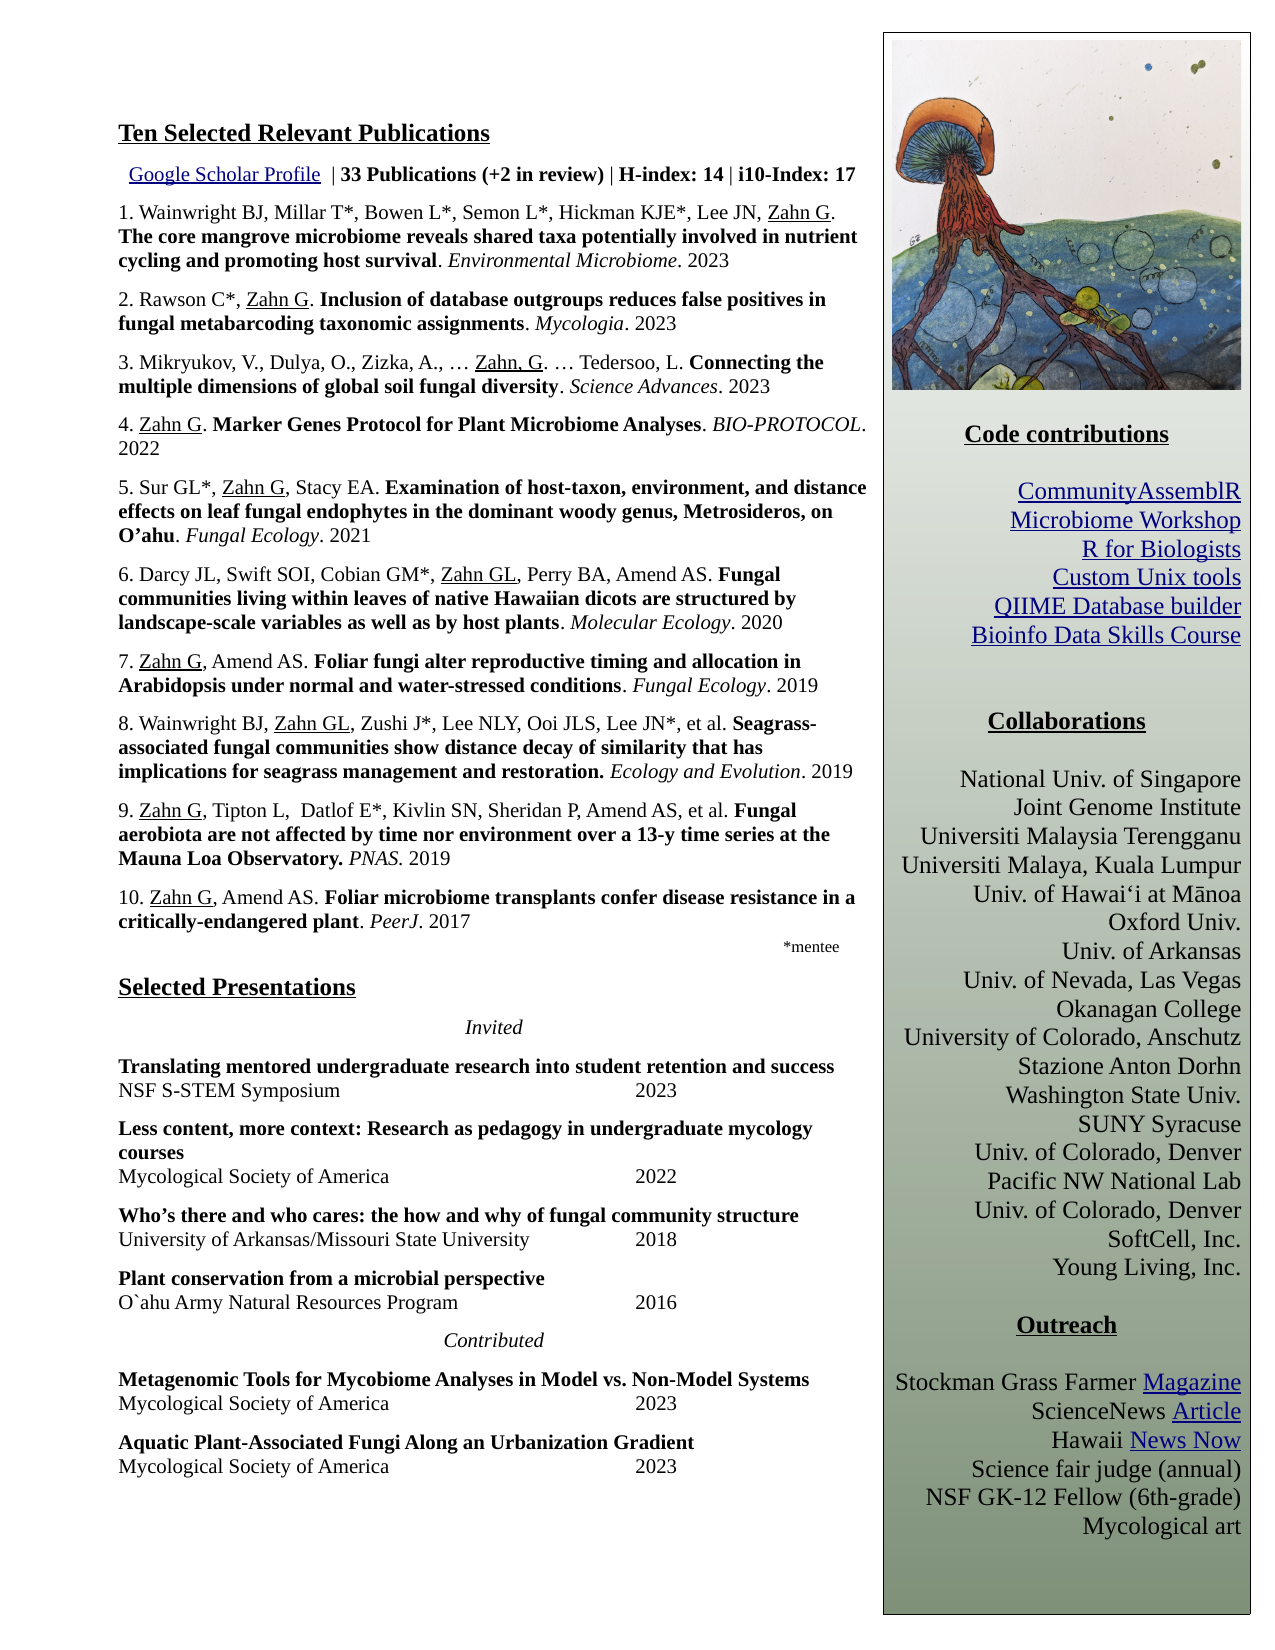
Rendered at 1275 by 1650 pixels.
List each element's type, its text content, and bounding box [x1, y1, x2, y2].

text Oxford Univ. [892, 907, 1241, 936]
text NSF GK-12 Fellow (6th-grade) [892, 1482, 1241, 1511]
text Outreach [892, 1310, 1241, 1339]
text Selected Presentations [118, 972, 883, 1000]
text Univ. of Arkansas [892, 936, 1241, 965]
text Contributed [118, 1328, 883, 1352]
text Stockman Grass Farmer Magazine [892, 1367, 1241, 1396]
text SoftCell, Inc. [892, 1224, 1241, 1252]
text Metagenomic Tools for Mycobiome Analyses in Model vs. Non-Model Systems Mycological Society of America 2023 [118, 1367, 883, 1415]
text Universiti Malaysia Terengganu [892, 821, 1241, 850]
text Washington State Univ. [892, 1080, 1241, 1109]
text Science fair judge (annual) [892, 1454, 1241, 1482]
text Universiti Malaya, Kuala Lumpur [892, 850, 1241, 879]
text Less content, more context: Research as pedagogy in undergraduate mycology courses Mycological Society of America 2022 [118, 1116, 883, 1188]
text Plant conservation from a microbial perspective O`ahu Army Natural Resources Program 2016 [118, 1266, 883, 1314]
text Microbiome Workshop [892, 505, 1241, 534]
text 7. Zahn G, Amend AS. Foliar fungi alter reproductive timing and allocation in Arabidopsis under normal and water-stressed conditions. Fungal Ecology. 2019 [118, 648, 883, 697]
text Pacific NW National Lab [892, 1166, 1241, 1195]
text QIIME Database builder [892, 591, 1241, 620]
text Who’s there and who cares: the how and why of fungal community structure University of Arkansas/Missouri State University 2018 [118, 1203, 883, 1251]
text Custom Unix tools [892, 562, 1241, 591]
text Young Living, Inc. [892, 1252, 1241, 1281]
text 4. Zahn G. Marker Genes Protocol for Plant Microbiome Analyses. BIO-PROTOCOL. 2022 [118, 412, 883, 460]
text Joint Genome Institute [892, 792, 1241, 821]
text 5. Sur GL*, Zahn G, Stacy EA. Examination of host-taxon, environment, and distance effects on leaf fungal endophytes in the dominant woody genus, Metrosideros, on O’ahu. Fungal Ecology. 2021 [118, 475, 883, 547]
text Bioinfo Data Skills Course [892, 620, 1241, 649]
text CommunityAssemblR [892, 476, 1241, 505]
text Google Scholar Profile | 33 Publications (+2 in review) | H-index: 14 | i10-Index: 17 [118, 161, 883, 186]
text Univ. of Colorado, Denver [892, 1137, 1241, 1166]
text 2. Rawson C*, Zahn G. Inclusion of database outgroups reduces false positives in fungal metabarcoding taxonomic assignments. Mycologia. 2023 [118, 287, 883, 335]
text 10. Zahn G, Amend AS. Foliar microbiome transplants confer disease resistance in a critically-endangered plant. PeerJ. 2017 *mentee [118, 885, 883, 957]
text Ten Selected Relevant Publications [118, 118, 883, 147]
text SUNY Syracuse [892, 1109, 1241, 1137]
text Univ. of Hawaiʻi at Mānoa [892, 879, 1241, 907]
text 3. Mikryukov, V., Dulya, O., Zizka, A., … Zahn, G. … Tedersoo, L. Connecting the multiple dimensions of global soil fungal diversity. Science Advances. 2023 [118, 349, 883, 398]
text Hawaii News Now [892, 1425, 1241, 1454]
text R for Biologists [892, 534, 1241, 562]
text Stazione Anton Dorhn [892, 1051, 1241, 1080]
text Translating mentored undergraduate research into student retention and success NSF S-STEM Symposium 2023 [118, 1053, 883, 1102]
text 6. Darcy JL, Swift SOI, Cobian GM*, Zahn GL, Perry BA, Amend AS. Fungal communities living within leaves of native Hawaiian dicots are structured by landscape-scale variables as well as by host plants. Molecular Ecology. 2020 [118, 562, 883, 634]
text 1. Wainwright BJ, Millar T*, Bowen L*, Semon L*, Hickman KJE*, Lee JN, Zahn G. The core mangrove microbiome reveals shared taxa potentially involved in nutrient cycling and promoting host survival. Environmental Microbiome. 2023 [118, 200, 883, 272]
text University of Colorado, Anschutz [892, 1022, 1241, 1051]
text 9. Zahn G, Tipton L, Datlof E*, Kivlin SN, Sheridan P, Amend AS, et al. Fungal aerobiota are not affected by time nor environment over a 13-y time series at the Mauna Loa Observatory. PNAS. 2019 [118, 798, 883, 870]
text Code contributions [892, 419, 1241, 447]
text Invited [118, 1015, 883, 1039]
text Okanagan College [892, 994, 1241, 1022]
text Collaborations [892, 706, 1241, 735]
text National Univ. of Singapore [892, 764, 1241, 792]
text 8. Wainwright BJ, Zahn GL, Zushi J*, Lee NLY, Ooi JLS, Lee JN*, et al. Seagrass-associated fungal communities show distance decay of similarity that has implications for seagrass management and restoration. Ecology and Evolution. 2019 [118, 711, 883, 783]
text ScienceNews Article [892, 1396, 1241, 1425]
text Aquatic Plant-Associated Fungi Along an Urbanization Gradient Mycological Society of America 2023 [118, 1430, 883, 1478]
picture [892, 40, 1242, 390]
text Univ. of Colorado, Denver [892, 1195, 1241, 1224]
text Univ. of Nevada, Las Vegas [892, 965, 1241, 994]
text Mycological art [892, 1511, 1241, 1540]
